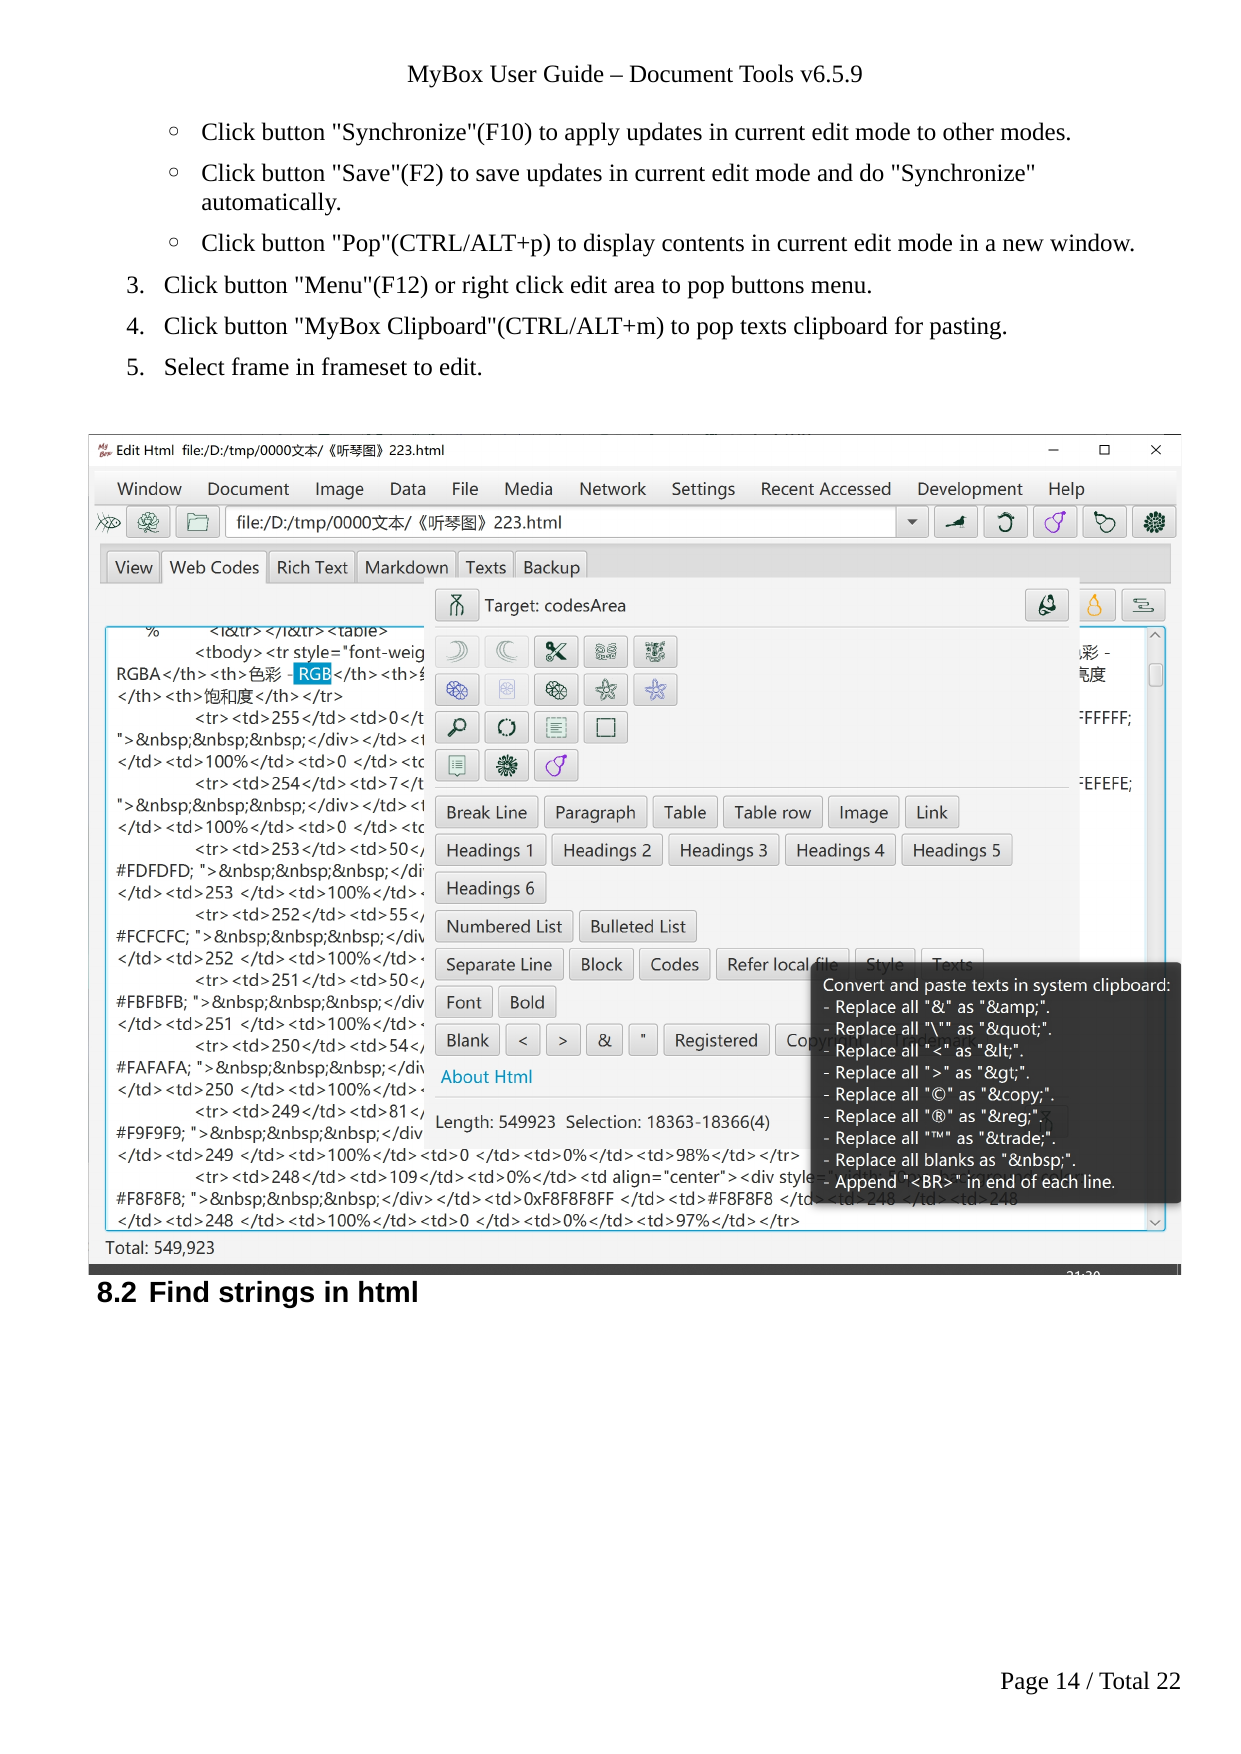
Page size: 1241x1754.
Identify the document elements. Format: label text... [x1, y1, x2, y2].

list Click button "Menu"(F12) or right click edit area to pop buttons menu. [126, 270, 1181, 298]
list Select frame in frameset to edit. [126, 352, 1181, 381]
subtitle Find strings in html [88, 1275, 1181, 1308]
list Click button "Synchronize"(F10) to apply updates in current edit mode to other modes. [163, 117, 1181, 146]
list Click button "Save"(F2) to save updates in current edit mode and do "Synchronize" automatically. [163, 158, 1181, 216]
list Click button "Pop"(CTRL/ALT+p) to display contents in current edit mode in a new window. [163, 228, 1181, 257]
picture [88, 434, 1182, 1275]
list Click button "MyBox Clipboard"(CTRL/ALT+m) to pop texts clipboard for pasting. [126, 311, 1181, 340]
